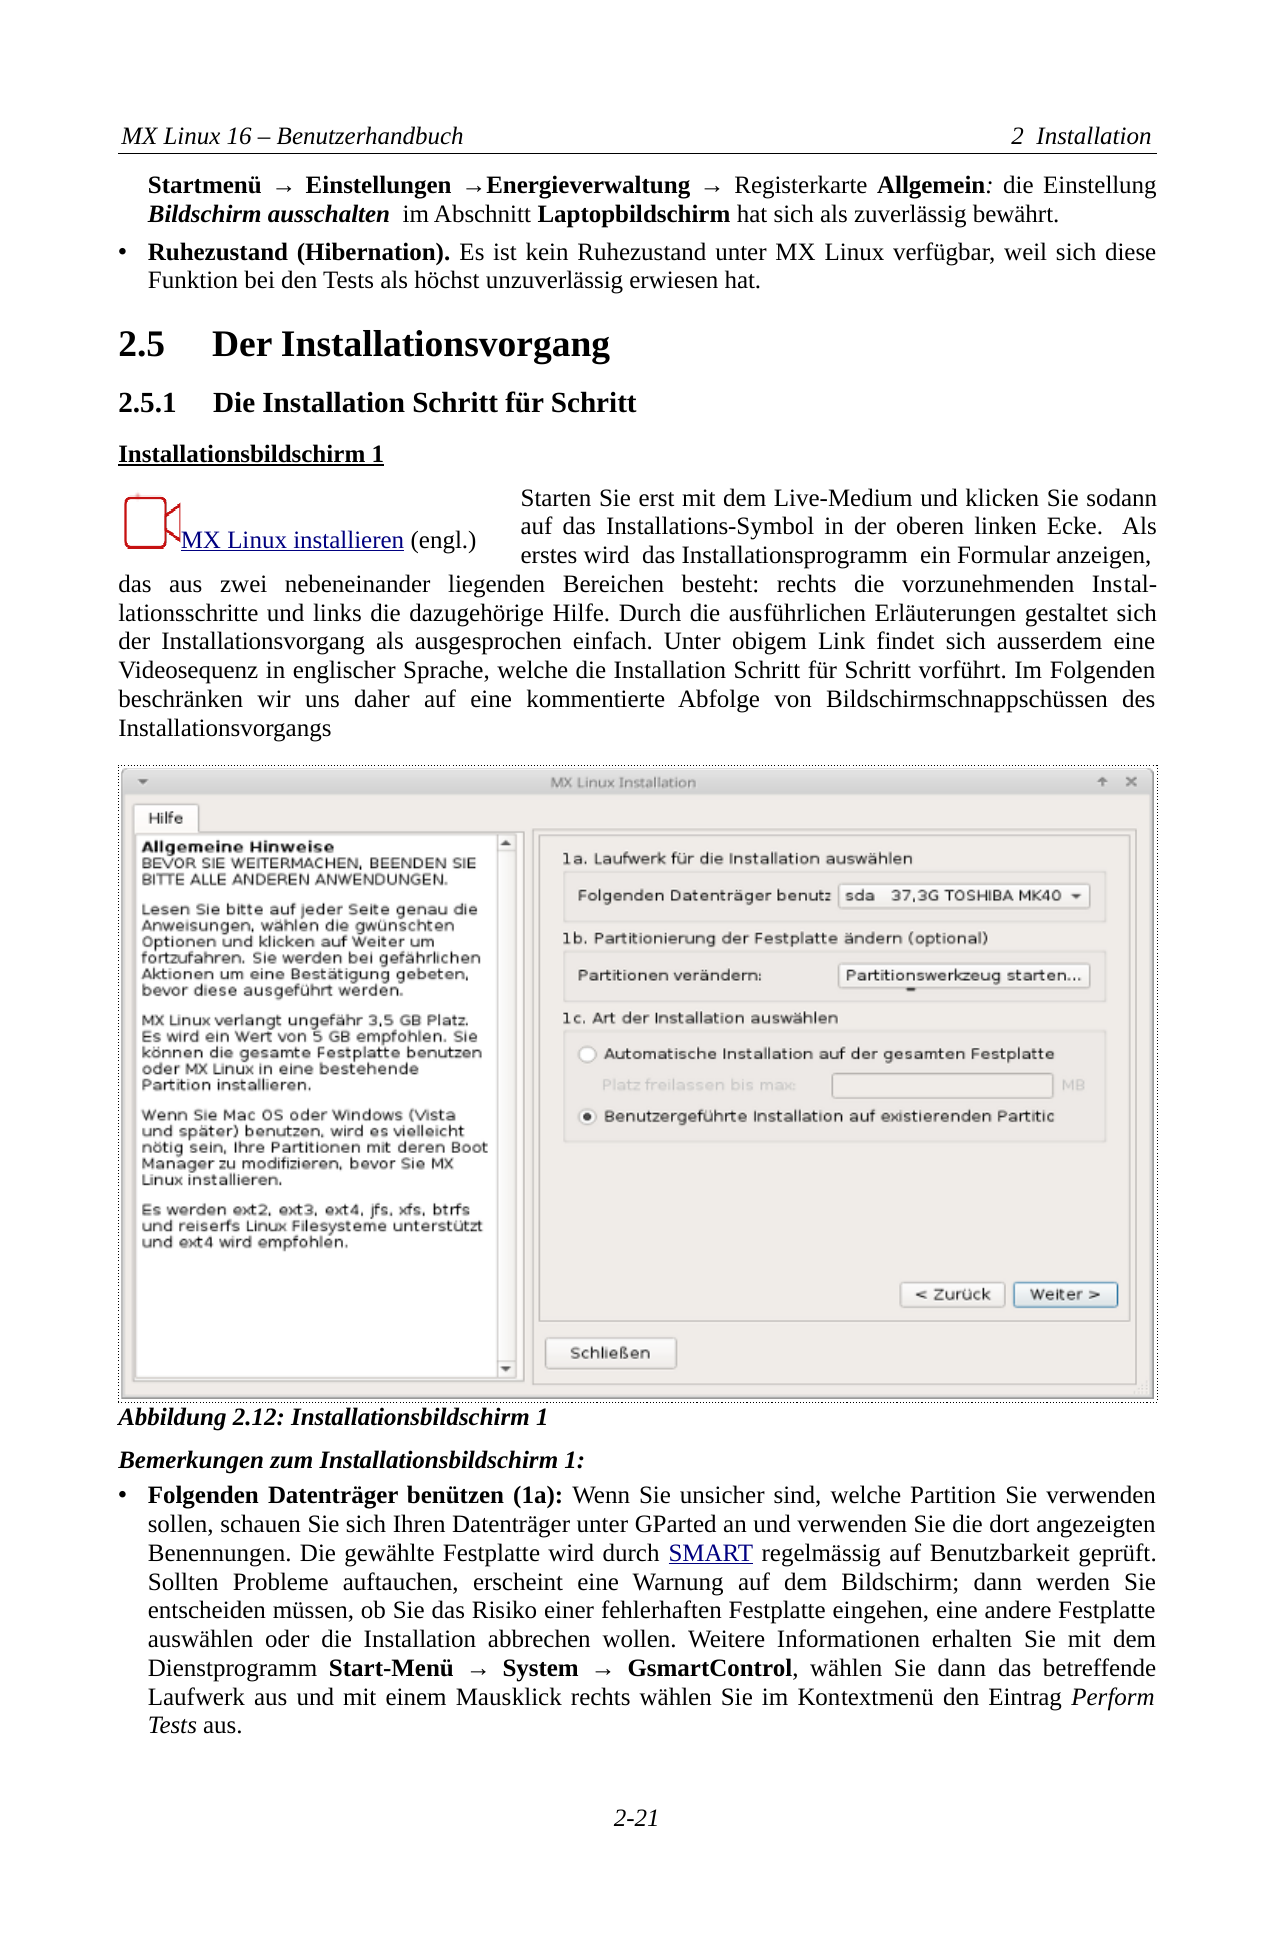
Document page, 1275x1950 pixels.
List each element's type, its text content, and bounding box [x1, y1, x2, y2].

list Startmenü → Ein­stel­lun­gen →Energieverwaltung → Registerkarte Allgemein: die Einstellung Bildschirm ausschalten im Abschnitt Laptopbildschirm hat sich als zuverlässig bewährt. [118, 171, 1157, 228]
text Abbildung 2.12: Installationsbildschirm 1 [118, 765, 1157, 1431]
list Ruhezustand (Hibernation). Es ist kein Ruhezustand unter MX Linux verfügbar, weil sich diese Fun­ktion bei den Tests als höchst unzuverlässig erwiesen hat. [118, 237, 1157, 294]
picture [121, 768, 1154, 1399]
list Folgenden Datenträger benützen (1a): Wenn Sie unsicher sind, welche Partition Sie verwenden sollen, schauen Sie sich Ihren Datenträger unter GParted an und verwenden Sie die dort angezeigten Benennungen. Die gewählte Festplatte wird durch SMART regelmässig auf Benutzbarkeit geprüft. Sollten Probleme auftauchen, erscheint eine Warnung auf dem Bildschirm; dann werden Sie entscheiden müssen, ob Sie das Risiko einer fehlerhaften Festplatte eingehen, eine andere Festplatte auswählen oder die Installation abbrechen wollen. Weitere Informationen erhalten Sie mit dem Dienstprogramm Start-Menü → System → GsmartControl, wählen Sie dann das betreffende Lauf­werk aus und mit einem Maus­klick rechts wählen Sie im Kon­text­menü den Eintrag Per­form Tests aus. [118, 1480, 1157, 1739]
text das aus zwei nebeneinander liegenden Bereichen besteht: rechts die vorzunehmenden Ins­tal­lationsschritte und links die dazugehörige Hilfe. Durch die aus­führ­lichen Erläuterungen gestaltet sich der Installationsvorgang als ausgesprochen einfach. Unter obigem Link findet sich ausserdem eine Videosequenz in englischer Sprache, welche die Installation Schritt für Schritt vorführt. Im Folgenden beschränken wir uns daher auf eine kommentierte Abfolge von Bildschirmschnappschüssen des Installationsvorgangs [118, 569, 1157, 741]
subtitle 2.5 Der Installationsvorgang [118, 321, 1157, 364]
picture [124, 482, 181, 549]
text Installationsbildschirm 1 [118, 439, 1157, 468]
table_header Starten Sie erst mit dem Live-Medium und klicken Sie sodann auf das Installations-Symbol in der oberen linken Ecke. Als erstes wird das Installationsprogramm ein Formular anzeigen, [520, 483, 1157, 569]
subtitle 2.5.1 Die Installation Schritt für Schritt [118, 385, 1157, 418]
table_header MX Linux installieren (engl.) [118, 483, 520, 569]
text Bemerkungen zum Installationsbildschirm 1: [118, 1446, 1157, 1474]
